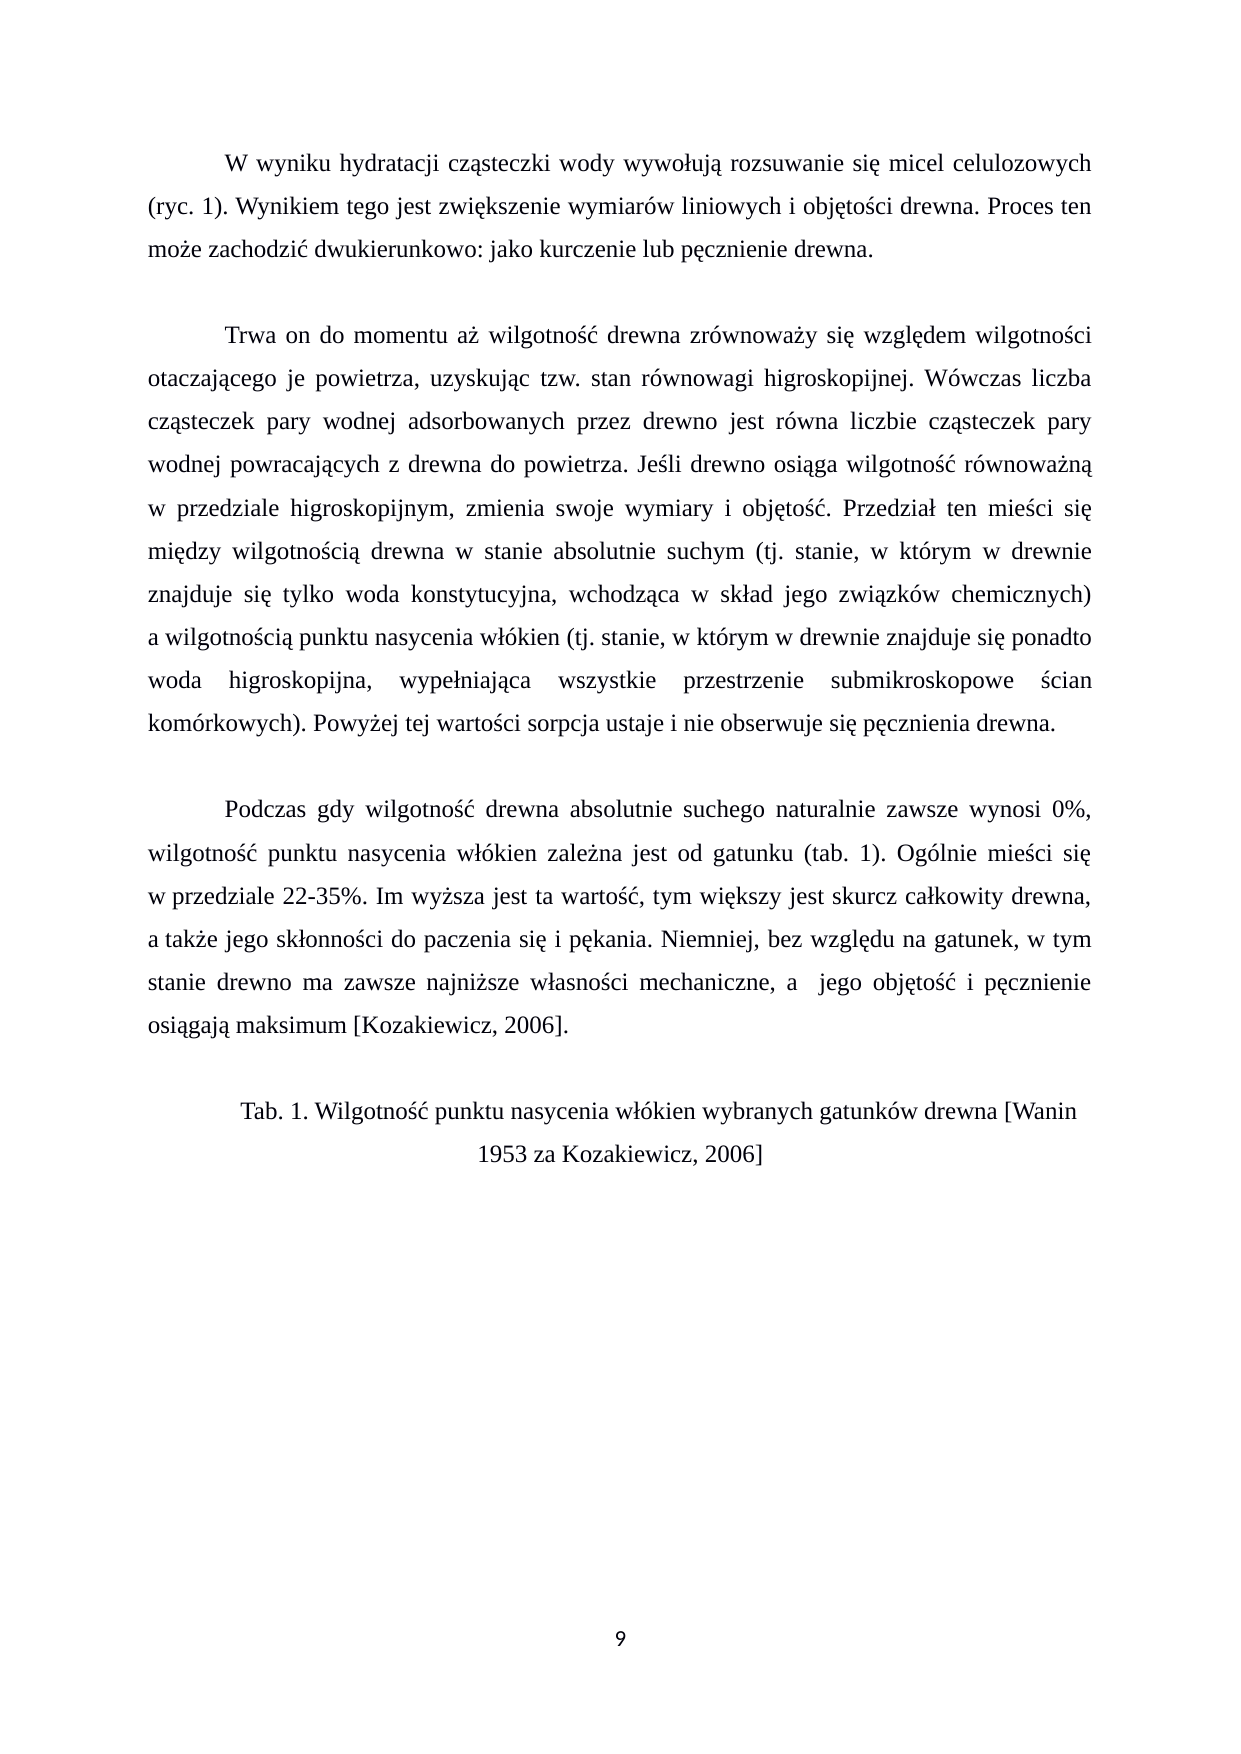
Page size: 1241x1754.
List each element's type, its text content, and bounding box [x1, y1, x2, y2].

text W wyniku hydratacji cząsteczki wody wywołują rozsuwanie się micel celulozowych (ryc. 1). Wynikiem tego jest zwiększenie wymiarów liniowych i objętości drewna. Proces ten może zachodzić dwukierunkowo: jako kurczenie lub pęcznienie drewna. [148, 148, 1093, 263]
text Podczas gdy wilgotność drewna absolutnie suchego naturalnie zawsze wynosi 0%, wilgotność punktu nasycenia włókien zależna jest od gatunku (tab. 1). Ogólnie mieści się w przedziale 22-35%. Im wyższa jest ta wartość, tym większy jest skurcz całkowity drewna, a także jego skłonności do paczenia się i pękania. Niemniej, bez względu na gatunek, w tym stanie drewno ma zawsze najniższe własności mechaniczne, a jego objętość i pęcznienie osiągają maksimum [Kozakiewicz, 2006]. [148, 794, 1093, 1039]
text Tab. 1. Wilgotność punktu nasycenia włókien wybranych gatunków drewna [Wanin 1953 za Kozakiewicz, 2006] [148, 1096, 1093, 1168]
text Trwa on do momentu aż wilgotność drewna zrównoważy się względem wilgotności otaczającego je powietrza, uzyskując tzw. stan równowagi higroskopijnej. Wówczas liczba cząsteczek pary wodnej adsorbowanych przez drewno jest równa liczbie cząsteczek pary wodnej powracających z drewna do powietrza. Jeśli drewno osiąga wilgotność równoważną w przedziale higroskopijnym, zmienia swoje wymiary i objętość. Przedział ten mieści się między wilgotnością drewna w stanie absolutnie suchym (tj. stanie, w którym w drewnie znajduje się tylko woda konstytucyjna, wchodząca w skład jego związków chemicznych) a wilgotnością punktu nasycenia włókien (tj. stanie, w którym w drewnie znajduje się ponadto woda higroskopijna, wypełniająca wszystkie przestrzenie submikroskopowe ścian komórkowych). Powyżej tej wartości sorpcja ustaje i nie obserwuje się pęcznienia drewna. [148, 320, 1093, 737]
